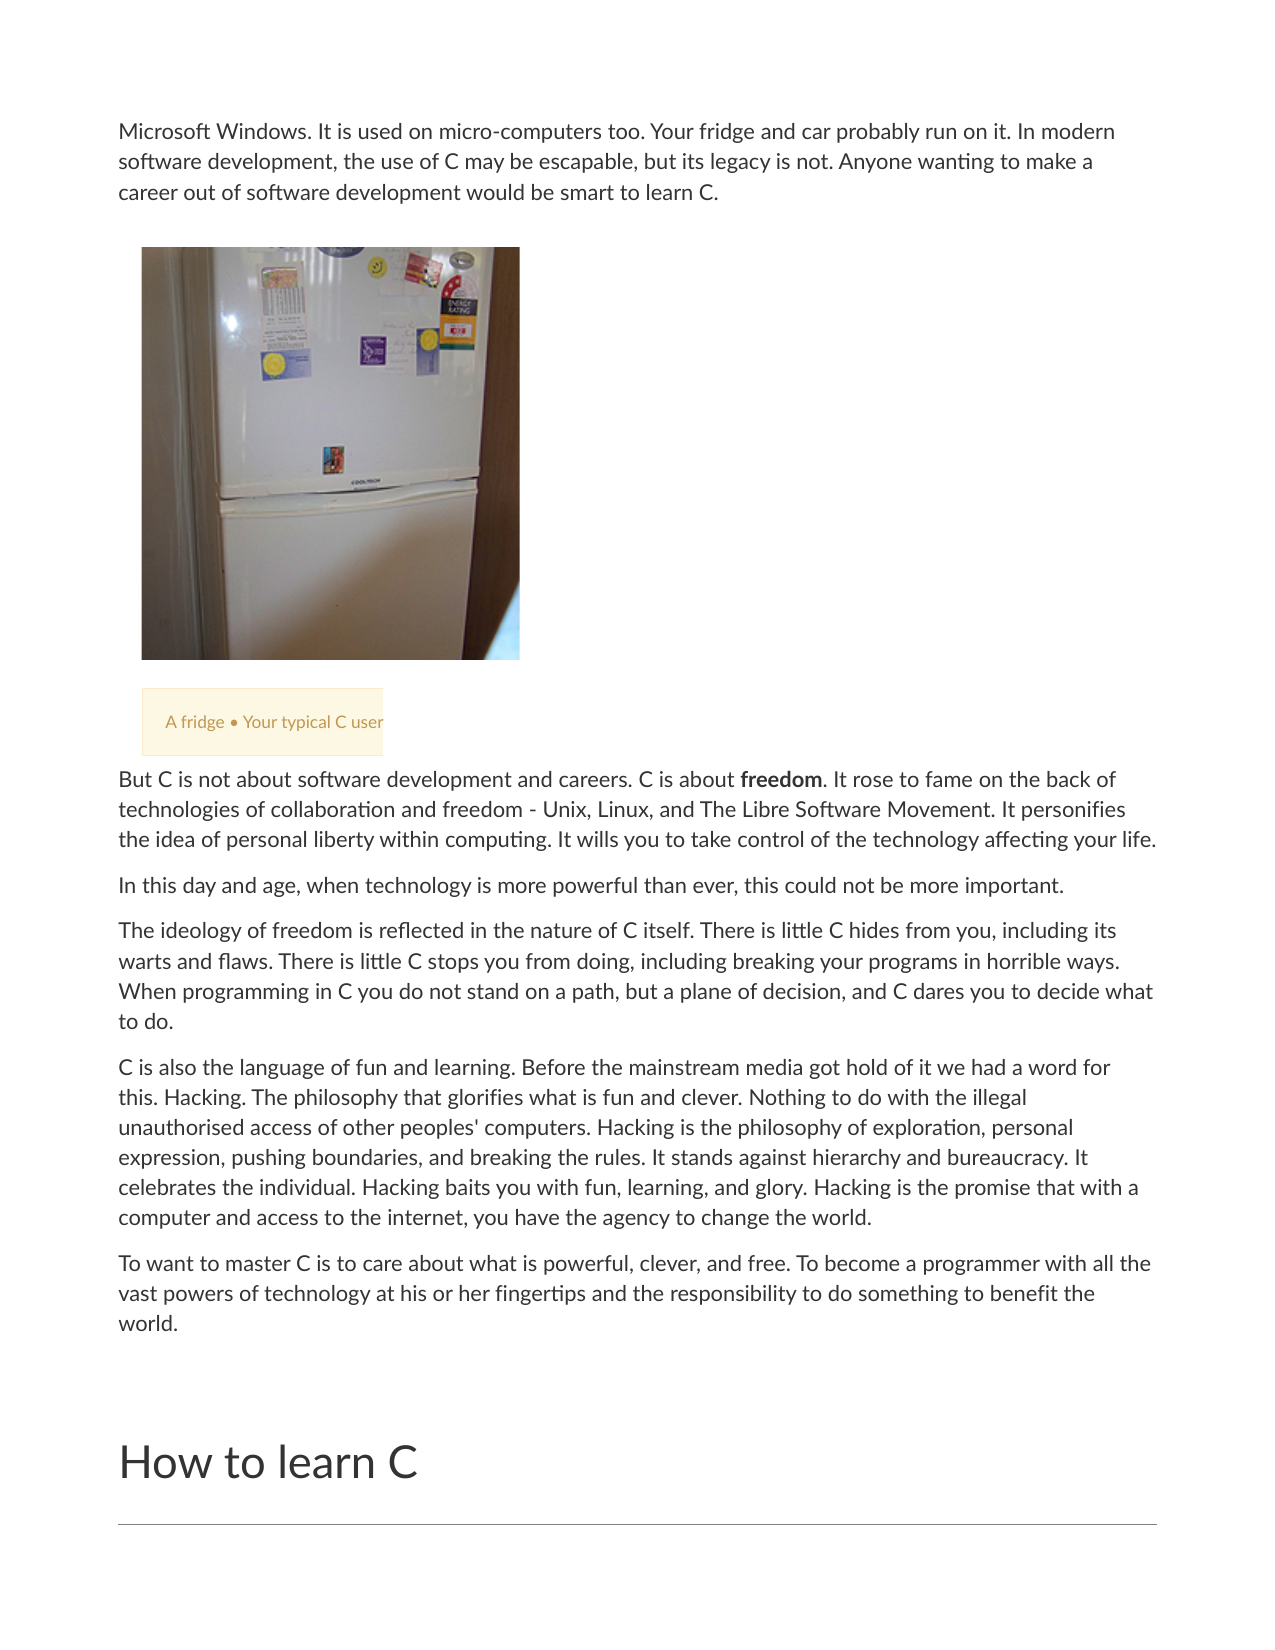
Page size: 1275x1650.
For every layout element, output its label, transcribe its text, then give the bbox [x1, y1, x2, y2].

text But C is not about software development and careers. C is about freedom. It rose to fame on the back of technologies of collaboration and freedom - Unix, Linux, and The Libre Software Movement. It personifies the idea of personal liberty within computing. It wills you to take control of the technology affecting your life. [118, 766, 1157, 852]
text The ideology of freedom is reflected in the nature of C itself. There is little C hides from you, including its warts and flaws. There is little C stops you from doing, including breaking your programs in horrible ways. When programming in C you do not stand on a path, but a plane of decision, and C dares you to decide what to do. [118, 917, 1157, 1034]
text Microsoft Windows. It is used on micro-computers too. Your fridge and car probably run on it. In modern software development, the use of C may be escapable, but its legacy is not. Anyone wanting to make a career out of software development would be smart to learn C. [118, 118, 1157, 204]
text To want to master C is to care about what is powerful, clever, and free. To become a programmer with all the vast powers of technology at his or her fingertips and the responsibility to do something to benefit the world. [118, 1250, 1157, 1336]
picture [141, 247, 520, 660]
text In this day and age, when technology is more powerful than ever, this could not be more important. [118, 872, 1157, 898]
text C is also the language of fun and learning. Before the mainstream media got hold of it we had a word for this. Hacking. The philosophy that glorifies what is fun and clever. Nothing to do with the illegal unauthorised access of other peoples' computers. Hacking is the philosophy of exploration, personal expression, pushing boundaries, and breaking the rules. It stands against hierarchy and bureaucracy. It celebrates the individual. Hacking baits you with fun, learning, and glory. Hacking is the promise that with a computer and access to the internet, you have the agency to change the world. [118, 1053, 1157, 1230]
text A fridge • Your typical C user [143, 688, 1133, 756]
subtitle How to learn C [118, 1434, 1157, 1488]
